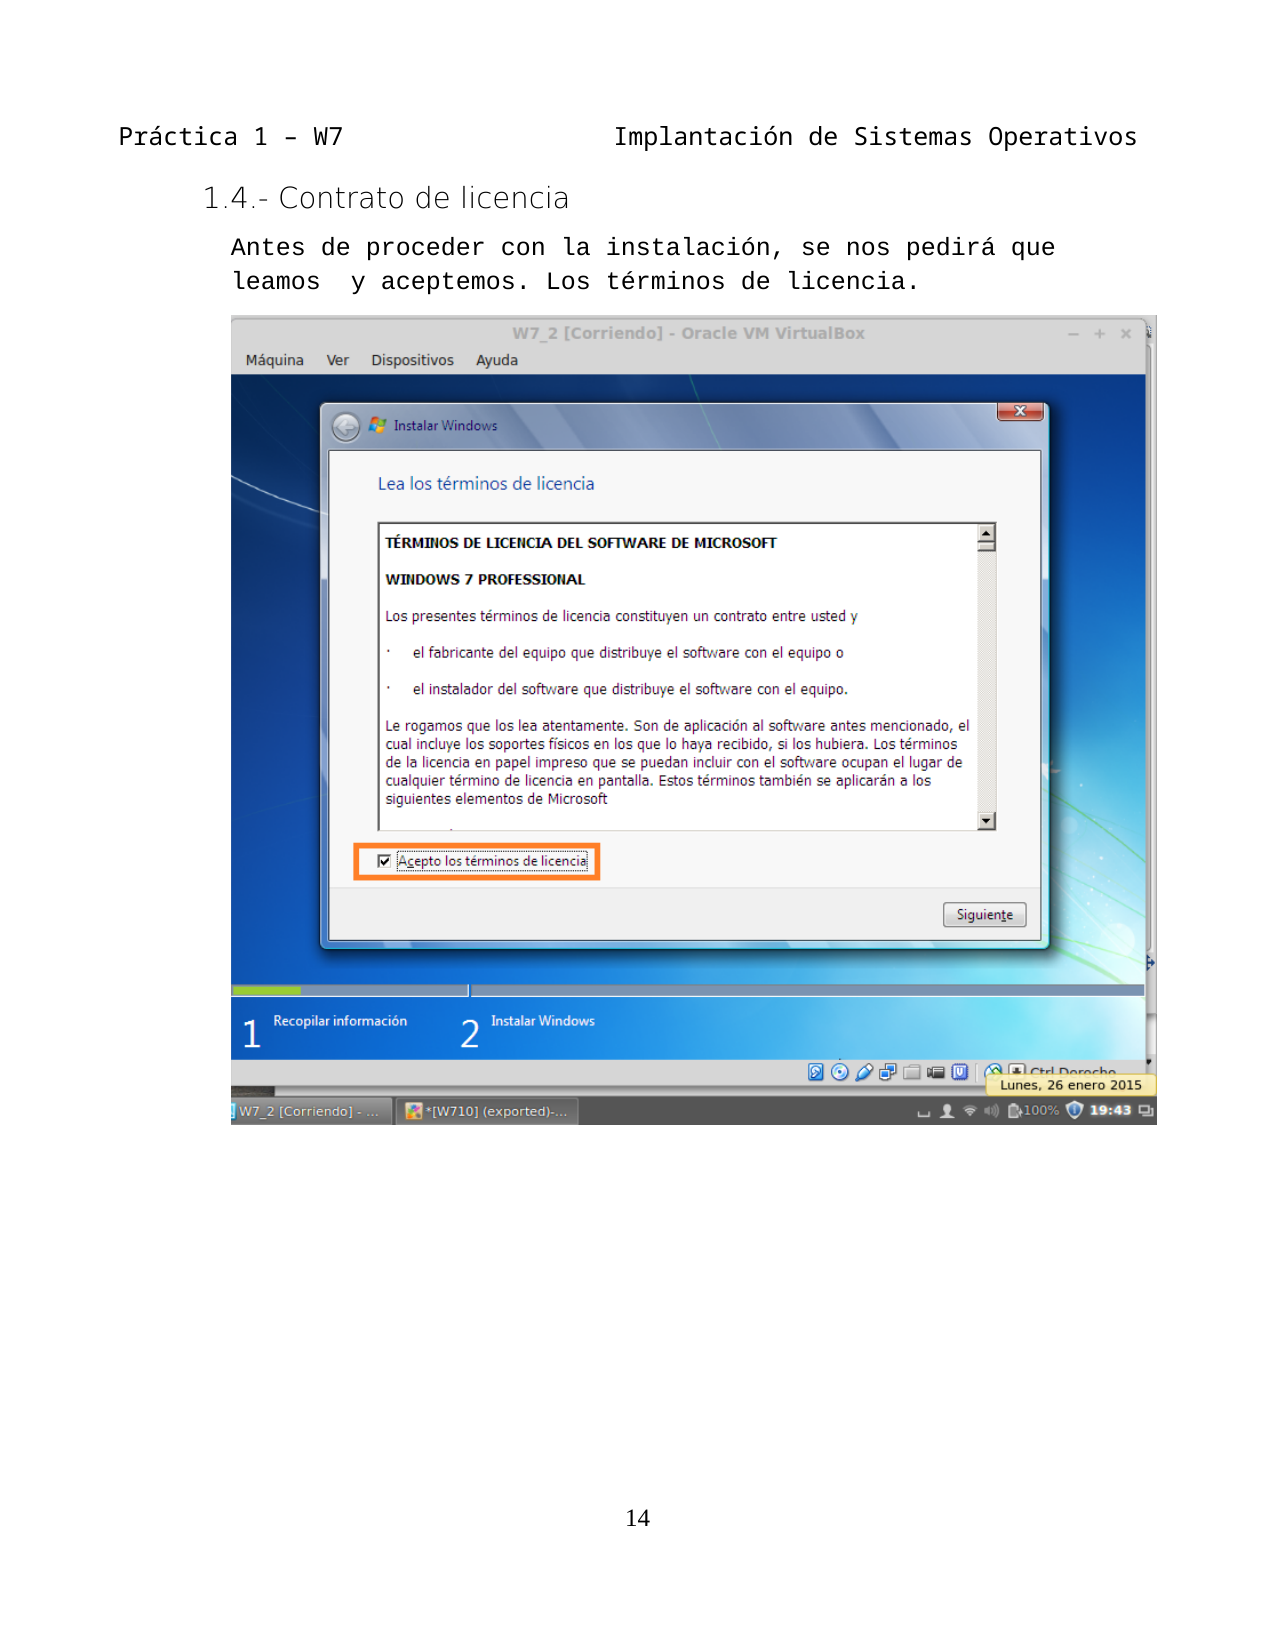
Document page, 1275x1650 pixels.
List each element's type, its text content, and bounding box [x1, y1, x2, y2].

picture [231, 315, 1157, 1125]
list Contrato de licencia [193, 182, 1157, 216]
list Antes de proceder con la instalación, se nos pedirá que leamos y aceptemos. Los términos de licencia. [193, 235, 1157, 297]
